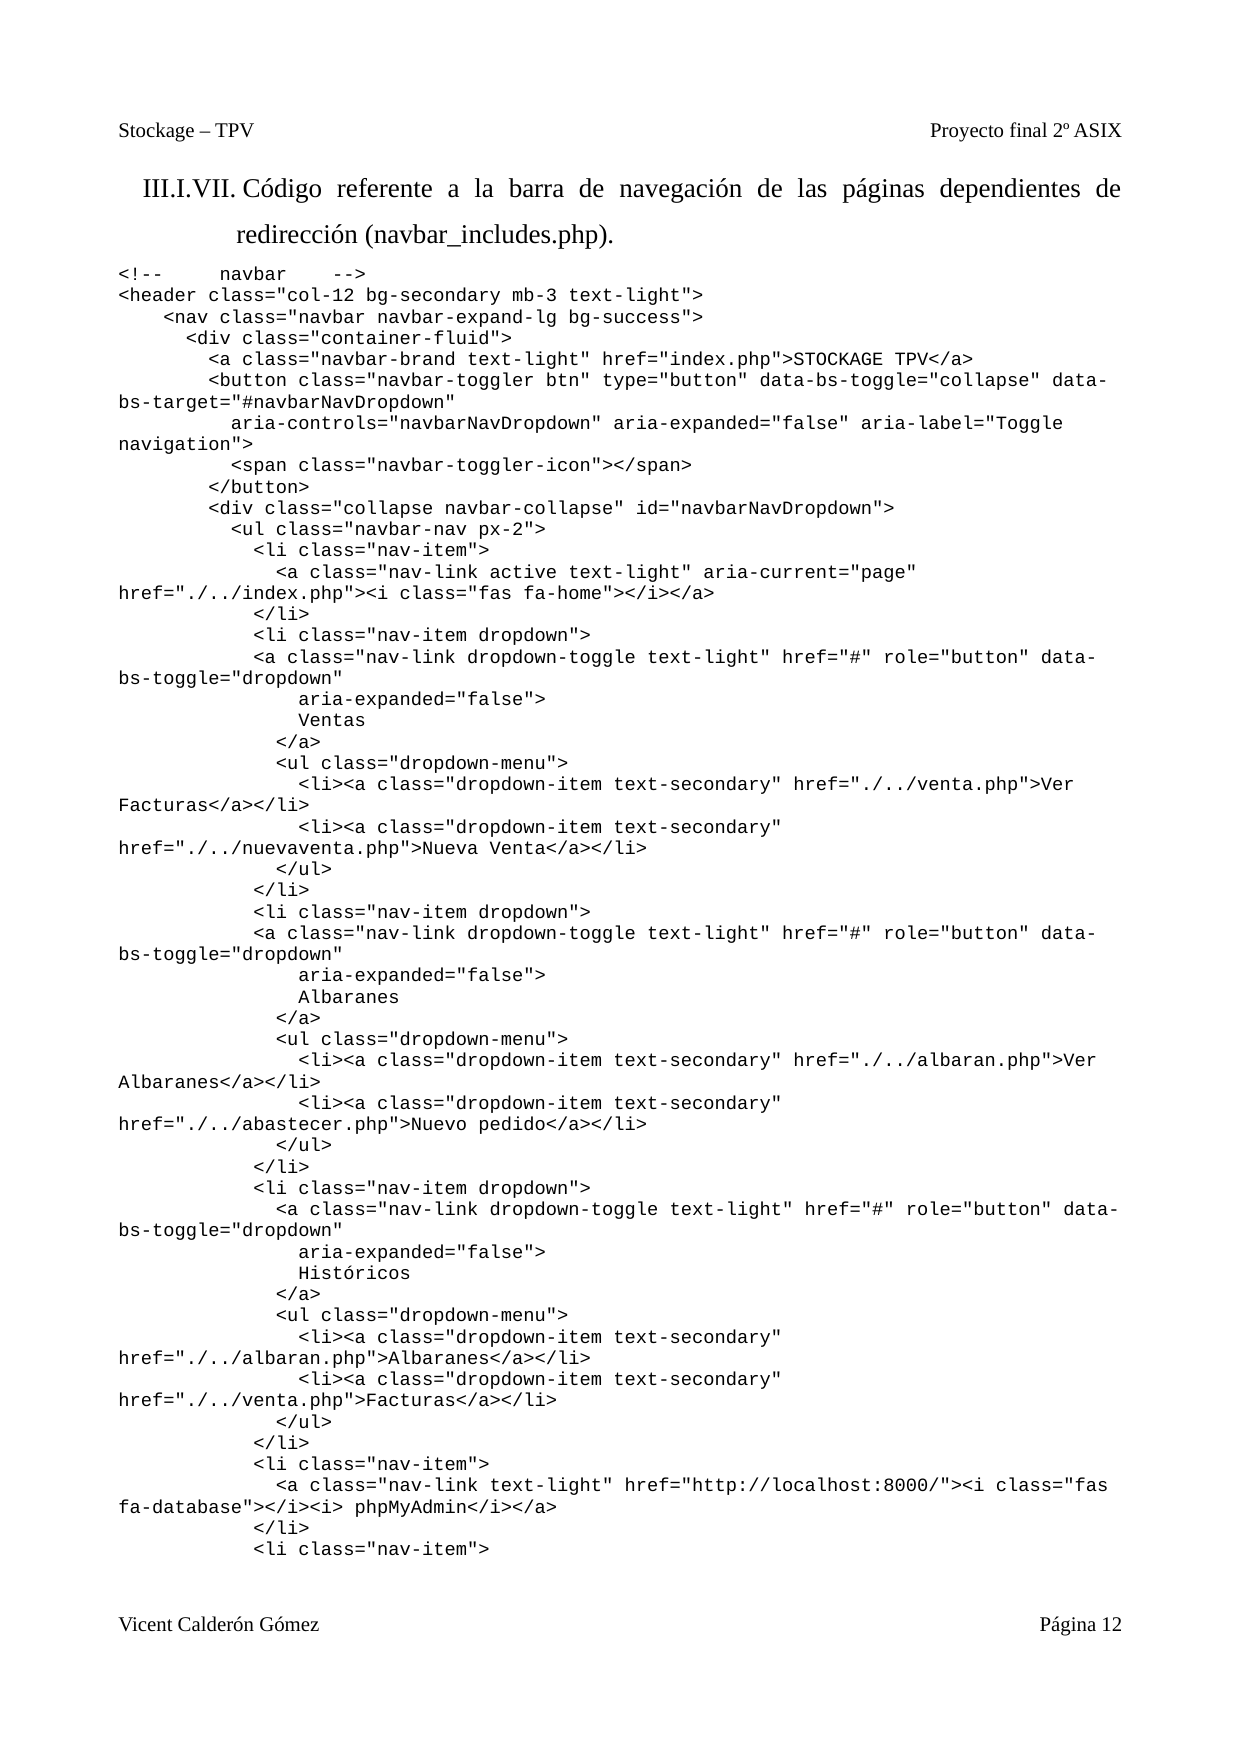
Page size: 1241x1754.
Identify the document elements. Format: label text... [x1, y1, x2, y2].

text <span class="navbar-toggler-icon"></span> [118, 456, 1122, 477]
text aria-controls="navbarNavDropdown" aria-expanded="false" aria-label="Toggle navigation"> [118, 414, 1122, 456]
text Albaranes [118, 987, 1122, 1009]
text <ul class="dropdown-menu"> [118, 754, 1122, 775]
text <li class="nav-item"> [118, 541, 1122, 562]
text <a class="navbar-brand text-light" href="index.php">STOCKAGE TPV</a> [118, 350, 1122, 371]
text <li><a class="dropdown-item text-secondary" href="./../albaran.php">Ver Albaranes</a></li> [118, 1051, 1122, 1094]
text <li class="nav-item dropdown"> [118, 1179, 1122, 1200]
text aria-expanded="false"> [118, 690, 1122, 711]
text <a class="nav-link text-light" href="http://localhost:8000/"><i class="fas fa-database"></i><i> phpMyAdmin</i></a> [118, 1476, 1122, 1519]
text <a class="nav-link active text-light" aria-current="page" href="./../index.php"><i class="fas fa-home"></i></a> [118, 562, 1122, 605]
text aria-expanded="false"> [118, 1242, 1122, 1264]
text <ul class="dropdown-menu"> [118, 1306, 1122, 1327]
text <li><a class="dropdown-item text-secondary" href="./../venta.php">Ver Facturas</a></li> [118, 775, 1122, 817]
text <button class="navbar-toggler btn" type="button" data-bs-toggle="collapse" data-bs-target="#navbarNavDropdown" [118, 371, 1122, 414]
text Históricos [118, 1264, 1122, 1285]
text <li><a class="dropdown-item text-secondary" href="./../venta.php">Facturas</a></li> [118, 1370, 1122, 1412]
text </li> [118, 605, 1122, 626]
text <div class="container-fluid"> [118, 329, 1122, 350]
text </a> [118, 1009, 1122, 1030]
text <li><a class="dropdown-item text-secondary" href="./../albaran.php">Albaranes</a></li> [118, 1327, 1122, 1370]
text <li class="nav-item"> [118, 1540, 1122, 1561]
text </button> [118, 477, 1122, 499]
text <a class="nav-link dropdown-toggle text-light" href="#" role="button" data-bs-toggle="dropdown" [118, 1200, 1122, 1242]
text </li> [118, 1157, 1122, 1179]
text <!-- navbar --> [118, 265, 1122, 286]
text <li><a class="dropdown-item text-secondary" href="./../abastecer.php">Nuevo pedido</a></li> [118, 1094, 1122, 1136]
text <li class="nav-item"> [118, 1455, 1122, 1476]
text <nav class="navbar navbar-expand-lg bg-success"> [118, 307, 1122, 329]
text </ul> [118, 1412, 1122, 1434]
text <li><a class="dropdown-item text-secondary" href="./../nuevaventa.php">Nueva Venta</a></li> [118, 817, 1122, 860]
text <header class="col-12 bg-secondary mb-3 text-light"> [118, 286, 1122, 307]
text <div class="collapse navbar-collapse" id="navbarNavDropdown"> [118, 499, 1122, 520]
text </li> [118, 1434, 1122, 1455]
text </li> [118, 881, 1122, 902]
text </a> [118, 1285, 1122, 1306]
text <ul class="navbar-nav px-2"> [118, 520, 1122, 541]
subtitle Código referente a la barra de navegación de las páginas dependientes de redirección (navbar_includes.php). [236, 172, 1122, 249]
text Ventas [118, 711, 1122, 732]
text </a> [118, 732, 1122, 754]
text </ul> [118, 1136, 1122, 1157]
text </ul> [118, 860, 1122, 881]
text </li> [118, 1519, 1122, 1540]
text <ul class="dropdown-menu"> [118, 1030, 1122, 1051]
text <a class="nav-link dropdown-toggle text-light" href="#" role="button" data-bs-toggle="dropdown" [118, 647, 1122, 690]
text <a class="nav-link dropdown-toggle text-light" href="#" role="button" data-bs-toggle="dropdown" [118, 924, 1122, 966]
text <li class="nav-item dropdown"> [118, 626, 1122, 647]
text aria-expanded="false"> [118, 966, 1122, 987]
text <li class="nav-item dropdown"> [118, 902, 1122, 924]
